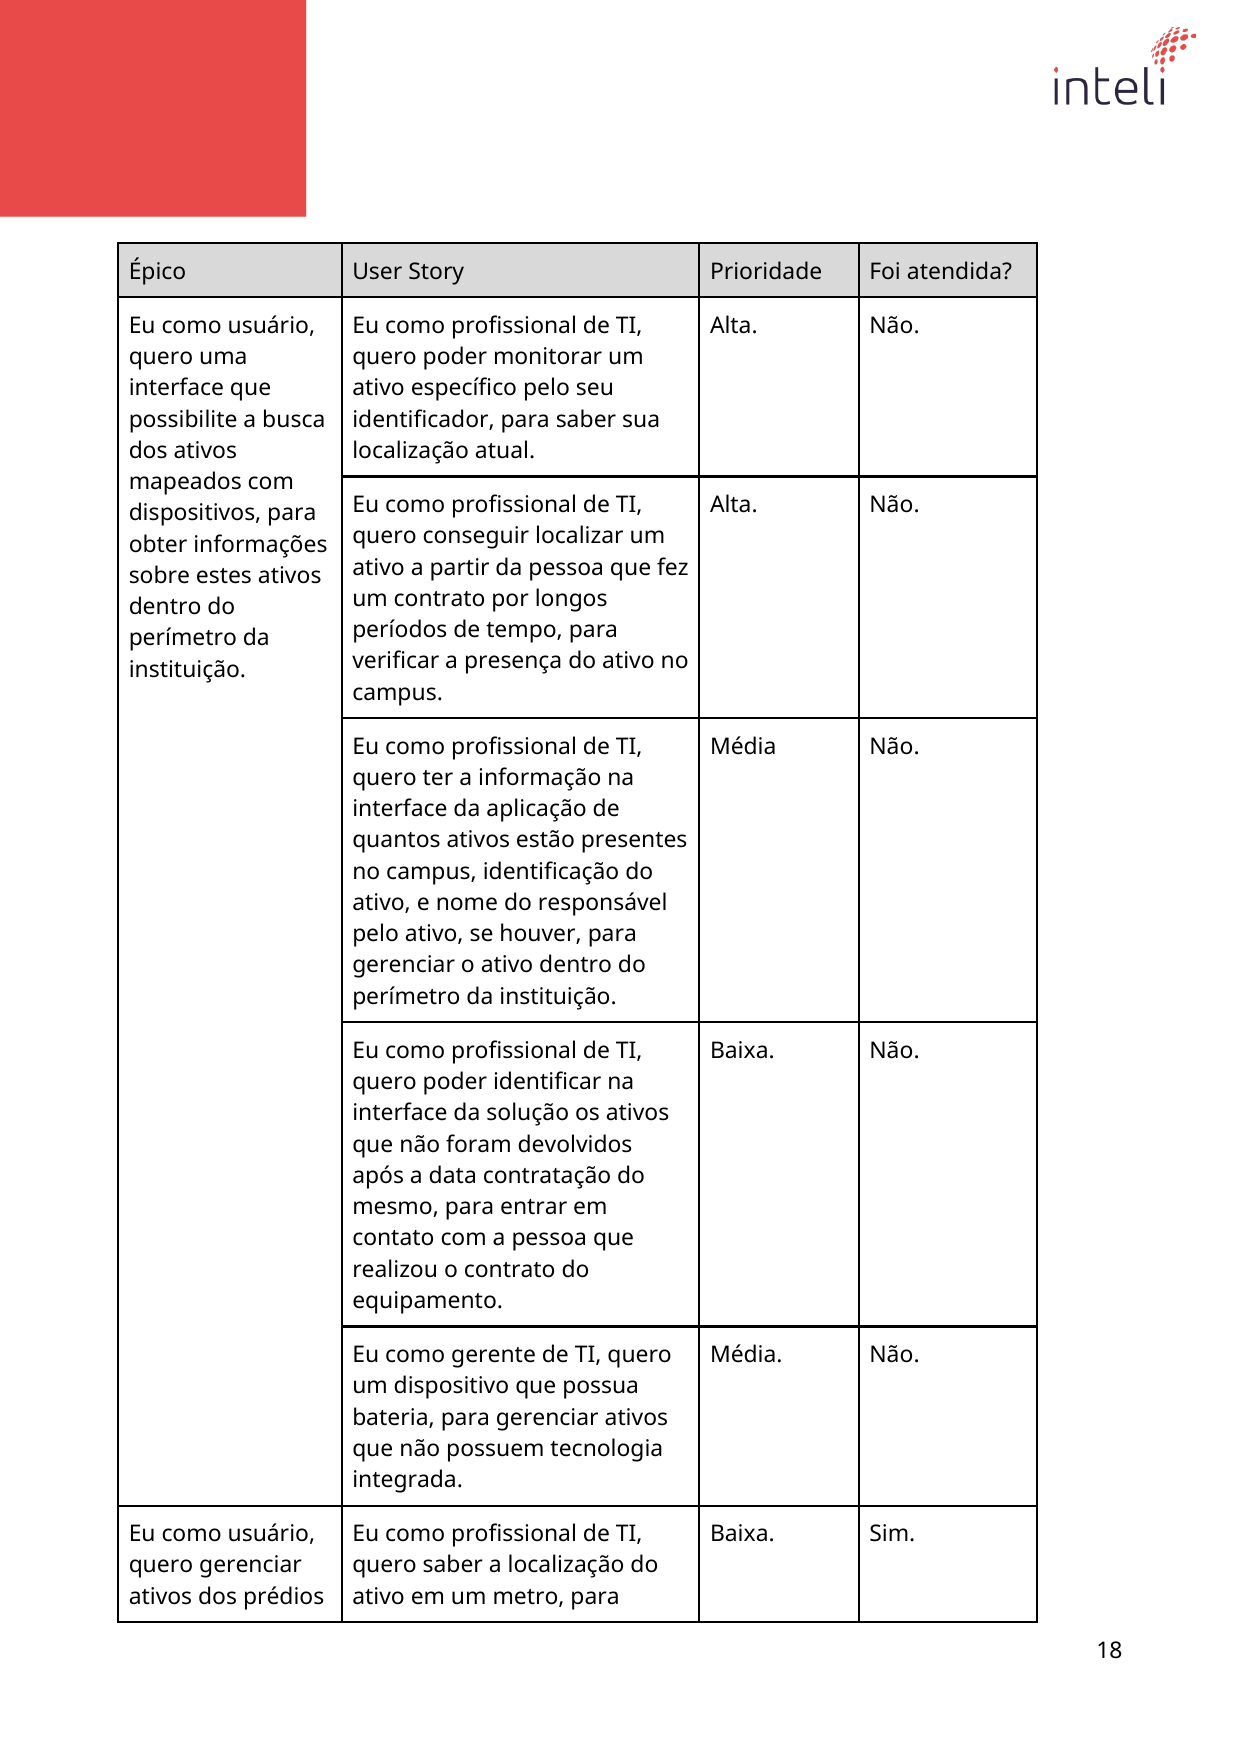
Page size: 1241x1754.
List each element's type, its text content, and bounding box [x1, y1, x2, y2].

table_cell Média [700, 719, 858, 1021]
table_cell Não. [860, 719, 1036, 1021]
table_cell Eu como profissional de TI, quero conseguir localizar um ativo a partir da pessoa que fez um contrato por longos períodos de tempo, para verificar a presença do ativo no campus. [343, 478, 698, 717]
table_cell Eu como profissional de TI, quero poder monitorar um ativo específico pelo seu identificador, para saber sua localização atual. [343, 298, 698, 475]
table_cell Eu como profissional de TI, quero ter a informação na interface da aplicação de quantos ativos estão presentes no campus, identificação do ativo, e nome do responsável pelo ativo, se houver, para gerenciar o ativo dentro do perímetro da instituição. [343, 719, 698, 1021]
table_cell Eu como profissional de TI, quero poder identificar na interface da solução os ativos que não foram devolvidos após a data contratação do mesmo, para entrar em contato com a pessoa que realizou o contrato do equipamento. [343, 1023, 698, 1325]
table_header Épico [119, 244, 341, 296]
picture [1054, 27, 1197, 105]
table_header User Story [343, 244, 698, 296]
table_cell Sim. [860, 1507, 1036, 1621]
table_cell Baixa. [700, 1023, 858, 1325]
table_cell Eu como profissional de TI, quero saber a localização do ativo em um metro, para [343, 1507, 698, 1621]
table_header Prioridade [700, 244, 858, 296]
table_cell Não. [860, 478, 1036, 717]
table_header Foi atendida? [860, 244, 1036, 296]
table_cell Eu como usuário, quero gerenciar ativos dos prédios [119, 1507, 341, 1621]
table_cell Baixa. [700, 1507, 858, 1621]
table_cell Não. [860, 1328, 1036, 1504]
table_cell Não. [860, 298, 1036, 475]
table_cell Alta. [700, 478, 858, 717]
table_cell Eu como gerente de TI, quero um dispositivo que possua bateria, para gerenciar ativos que não possuem tecnologia integrada. [343, 1328, 698, 1504]
table_cell Média. [700, 1328, 858, 1504]
table_cell Eu como usuário, quero uma interface que possibilite a busca dos ativos mapeados com dispositivos, para obter informações sobre estes ativos dentro do perímetro da instituição. [119, 298, 341, 1504]
table_cell Alta. [700, 298, 858, 475]
picture [0, 0, 307, 217]
table_cell Não. [860, 1023, 1036, 1325]
